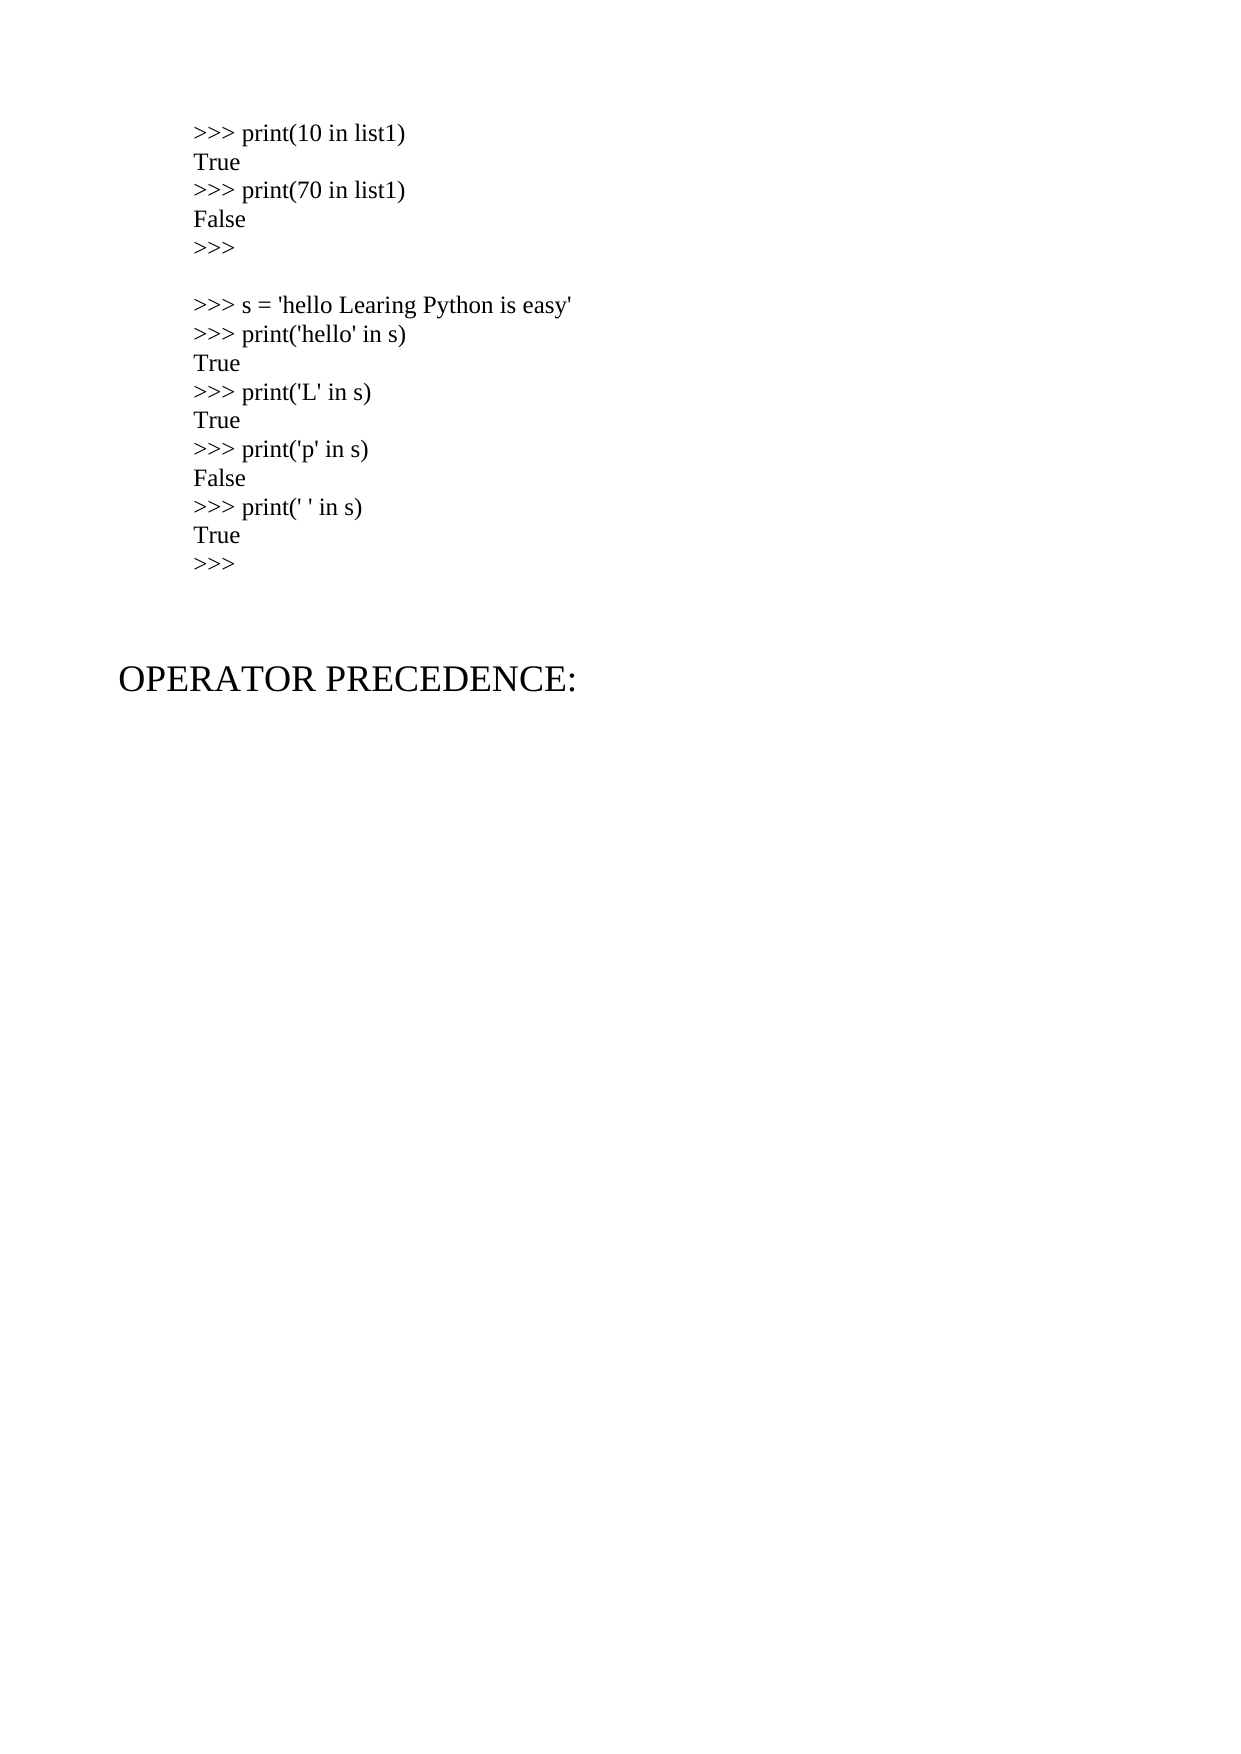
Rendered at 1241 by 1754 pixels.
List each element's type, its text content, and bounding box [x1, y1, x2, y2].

text True [118, 348, 1122, 377]
subtitle OPERATOR PRECEDENCE: [118, 656, 1122, 699]
text >>> print(10 in list1) [118, 118, 1122, 147]
text True [118, 521, 1122, 549]
text >>> print(' ' in s) [118, 492, 1122, 521]
text False [118, 204, 1122, 233]
text True [118, 147, 1122, 176]
text >>> print('p' in s) [118, 434, 1122, 463]
text >>> print('hello' in s) [118, 319, 1122, 348]
text >>> print(70 in list1) [118, 176, 1122, 204]
text False [118, 463, 1122, 492]
text >>> [118, 549, 1122, 578]
text >>> print('L' in s) [118, 377, 1122, 406]
text True [118, 406, 1122, 434]
text >>> s = 'hello Learing Python is easy' [118, 291, 1122, 319]
text >>> [118, 233, 1122, 262]
